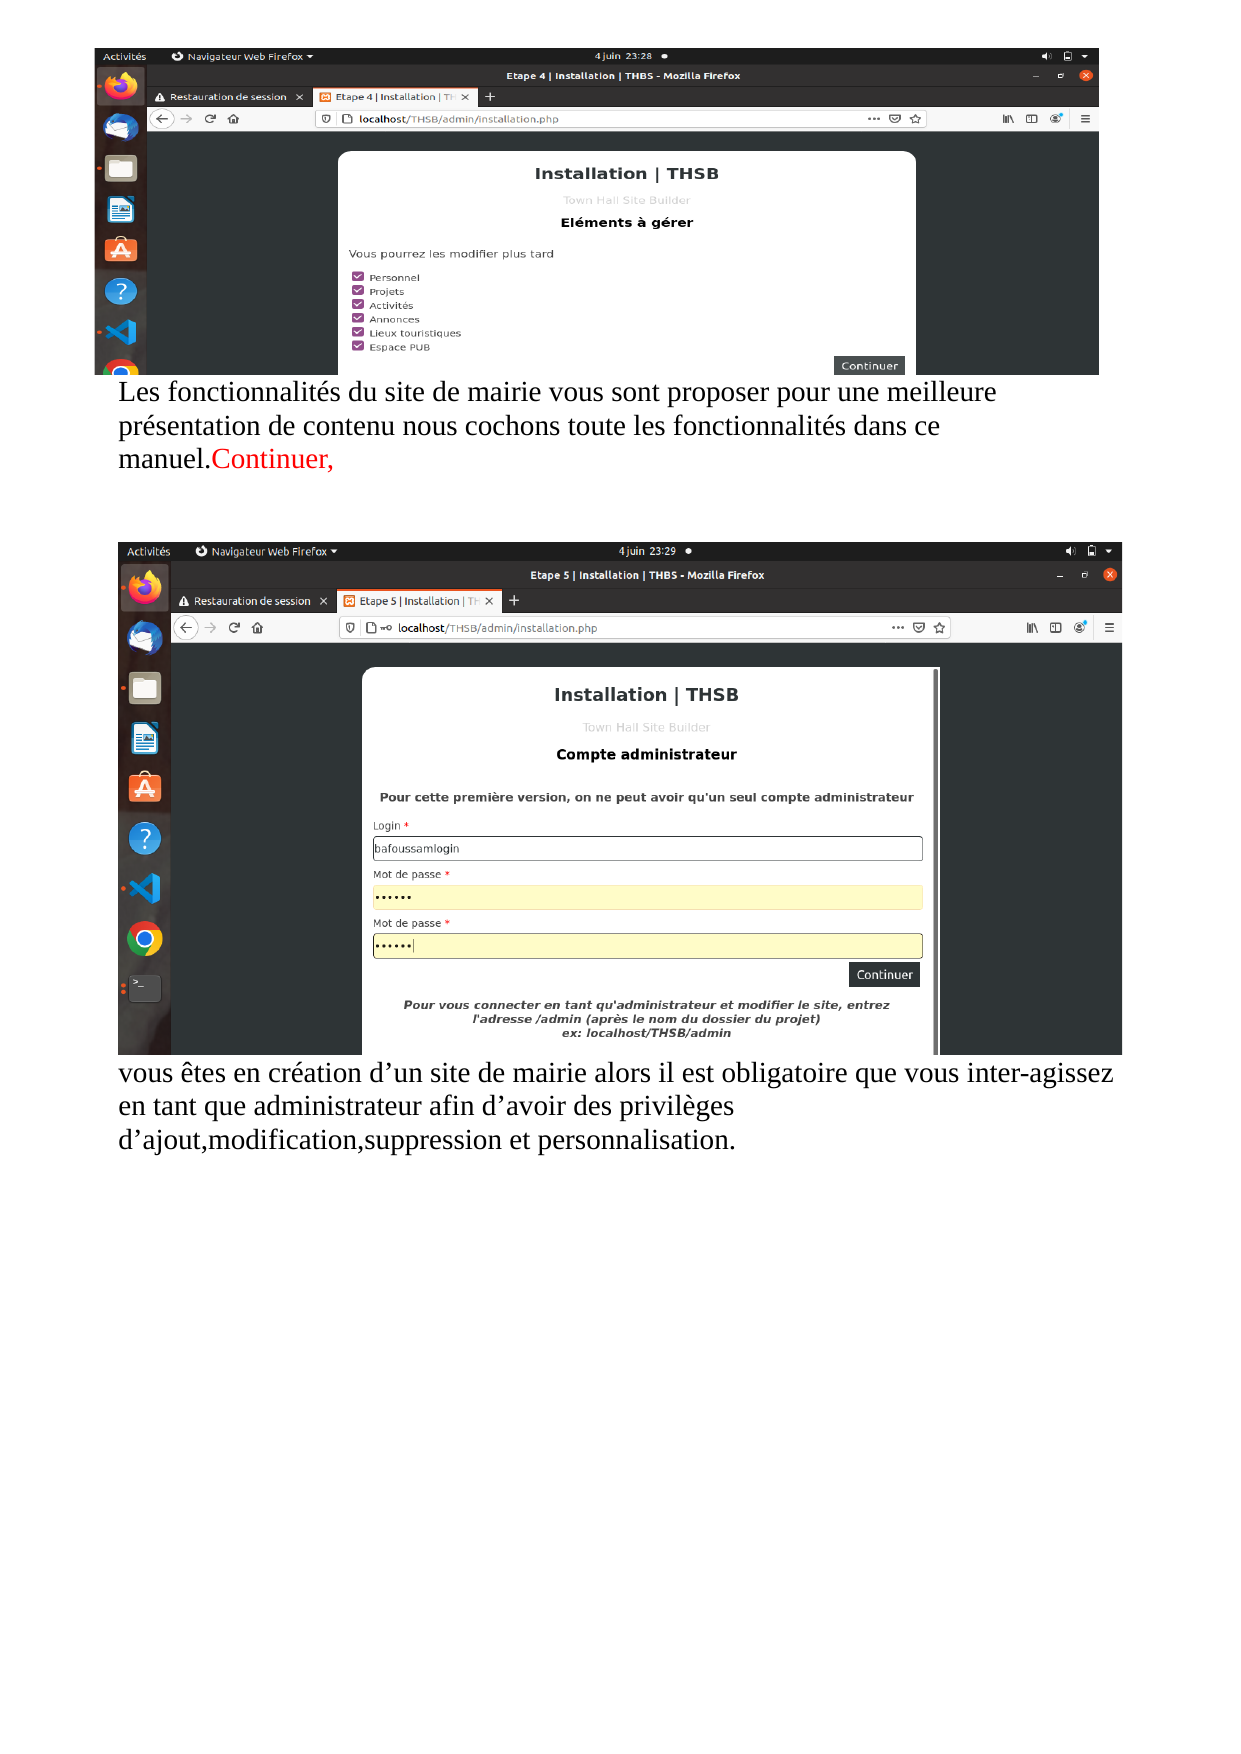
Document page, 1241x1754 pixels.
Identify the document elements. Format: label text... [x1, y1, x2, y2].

text vous êtes en création d’un site de mairie alors il est obligatoire que vous inter-agissez en tant que administrateur afin d’avoir des privilèges d’ajout,modification,suppression et personnalisation. [118, 1055, 1122, 1156]
picture [94, 48, 1051, 375]
text Les fonctionnalités du site de mairie vous sont proposer pour une meilleure présentation de contenu nous cochons toute les fonctionnalités dans ce manuel.Continuer, [118, 118, 1122, 475]
picture [118, 542, 1123, 1055]
